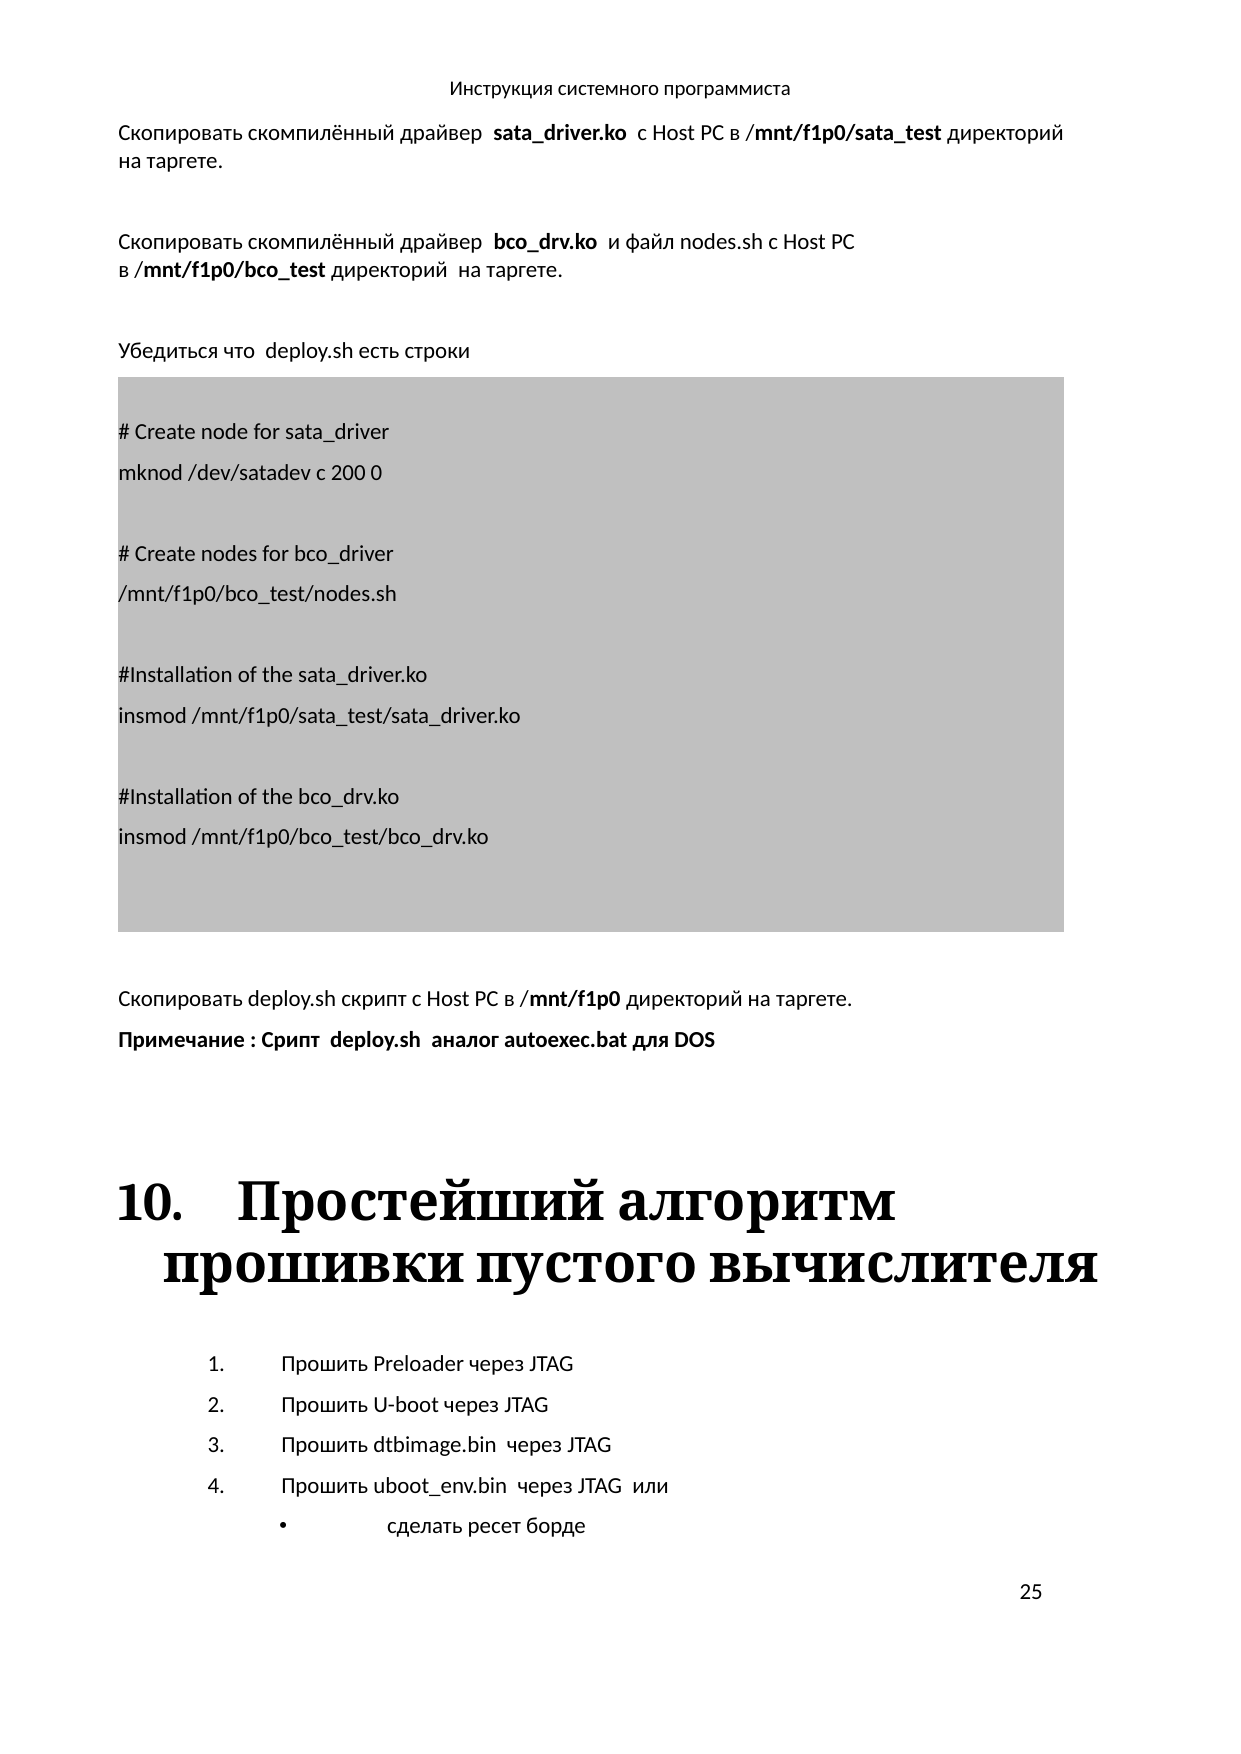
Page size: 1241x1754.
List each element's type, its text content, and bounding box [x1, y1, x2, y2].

text Скопировать deploy.sh скрипт с Host PC в /mnt/f1p0 директорий на таргете. [118, 984, 1064, 1013]
text insmod /mnt/f1p0/sata_test/sata_driver.ko [118, 701, 1064, 729]
text /mnt/f1p0/bco_test/nodes.sh [118, 579, 1064, 607]
text #Installation of the bco_drv.ko [118, 782, 1064, 810]
list Прошить Preloader через JTAG [207, 1349, 1122, 1377]
text Убедиться что deploy.sh есть строки [118, 336, 1064, 364]
text insmod /mnt/f1p0/bco_test/bco_drv.ko [118, 822, 1064, 851]
text #Installation of the sata_driver.ko [118, 660, 1064, 688]
list Прошить U-boot через JTAG [207, 1390, 1122, 1418]
text # Create nodes for bco_driver [118, 539, 1064, 567]
list Прошить uboot_env.bin через JTAG или [207, 1471, 1122, 1499]
text mknod /dev/satadev c 200 0 [118, 458, 1064, 486]
text Примечание : Срипт deploy.sh аналог autoexec.bat для DOS [118, 1025, 1064, 1053]
subtitle Простейший алгоритм прошивки пустого вычислителя [118, 1172, 1122, 1296]
list сделать ресет борде [279, 1511, 1122, 1539]
list Прошить dtbimage.bin через JTAG [207, 1430, 1122, 1458]
text Скопировать скомпилённый драйвер sata_driver.ko с Host PC в /mnt/f1p0/sata_test директорий на таргете. [118, 118, 1064, 174]
text Скопировать скомпилённый драйвер bco_drv.ko и файл nodes.sh с Host PC в /mnt/f1p0/bco_test директорий на таргете. [118, 227, 1064, 283]
text # Create node for sata_driver [118, 417, 1064, 445]
